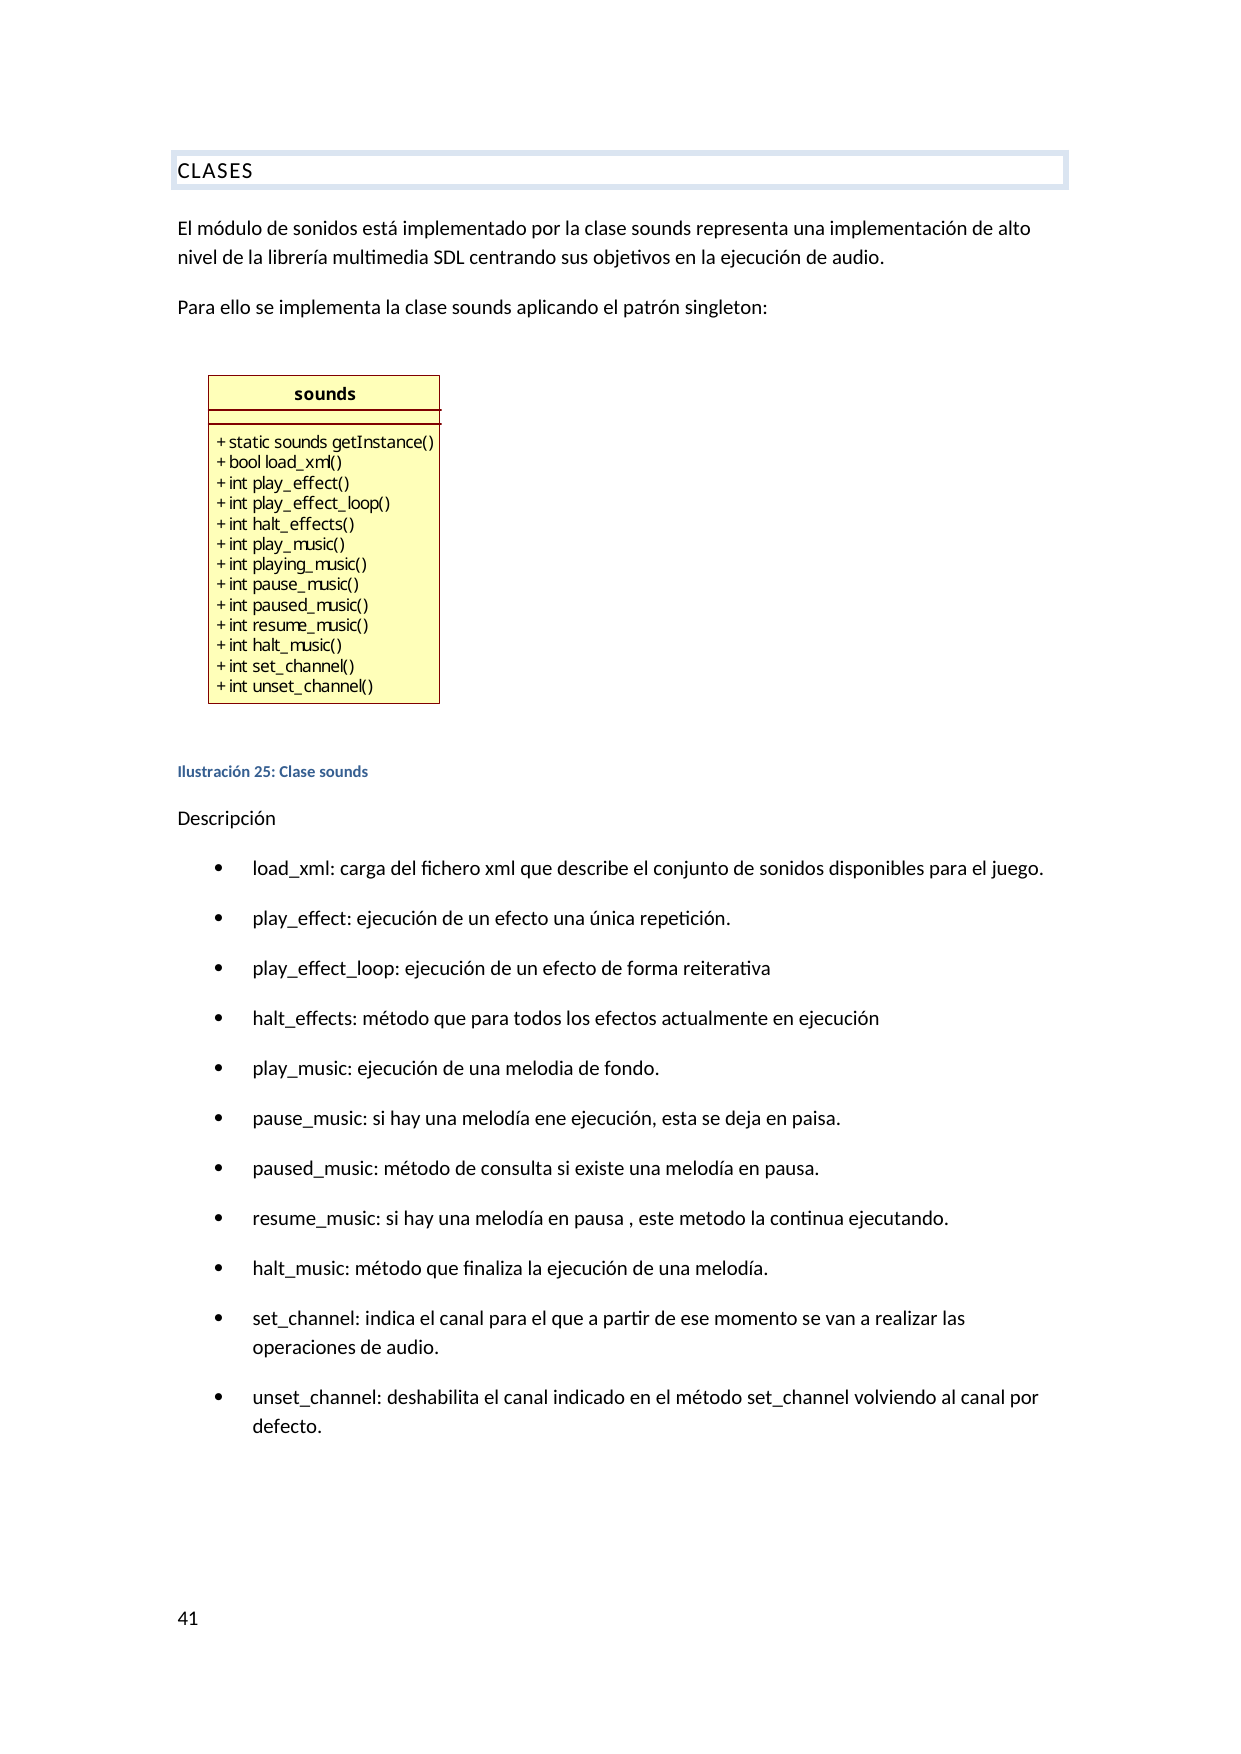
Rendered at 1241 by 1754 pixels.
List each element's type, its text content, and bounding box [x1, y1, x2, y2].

list play_music: ejecución de una melodia de fondo. [215, 1055, 1063, 1081]
text El módulo de sonidos está implementado por la clase sounds representa una implementación de alto nivel de la librería multimedia SDL centrando sus objetivos en la ejecución de audio. [177, 215, 1063, 270]
list load_xml: carga del fichero xml que describe el conjunto de sonidos disponibles para el juego. [215, 855, 1063, 881]
text Descripción [177, 805, 1063, 831]
list unset_channel: deshabilita el canal indicado en el método set_channel volviendo al canal por defecto. [215, 1384, 1063, 1439]
list halt_effects: método que para todos los efectos actualmente en ejecución [215, 1005, 1063, 1031]
text Ilustración 25: Clase sounds [177, 761, 1063, 781]
list play_effect_loop: ejecución de un efecto de forma reiterativa [215, 955, 1063, 981]
list resume_music: si hay una melodía en pausa , este metodo la continua ejecutando. [215, 1205, 1063, 1231]
list play_effect: ejecución de un efecto una única repetición. [215, 905, 1063, 931]
list pause_music: si hay una melodía ene ejecución, esta se deja en paisa. [215, 1105, 1063, 1131]
text Para ello se implementa la clase sounds aplicando el patrón singleton: [177, 294, 1063, 320]
subtitle Clases [177, 156, 1063, 184]
list halt_music: método que finaliza la ejecución de una melodía. [215, 1255, 1063, 1281]
list paused_music: método de consulta si existe una melodía en pausa. [215, 1155, 1063, 1181]
list set_channel: indica el canal para el que a partir de ese momento se van a realizar las operaciones de audio. [215, 1305, 1063, 1360]
